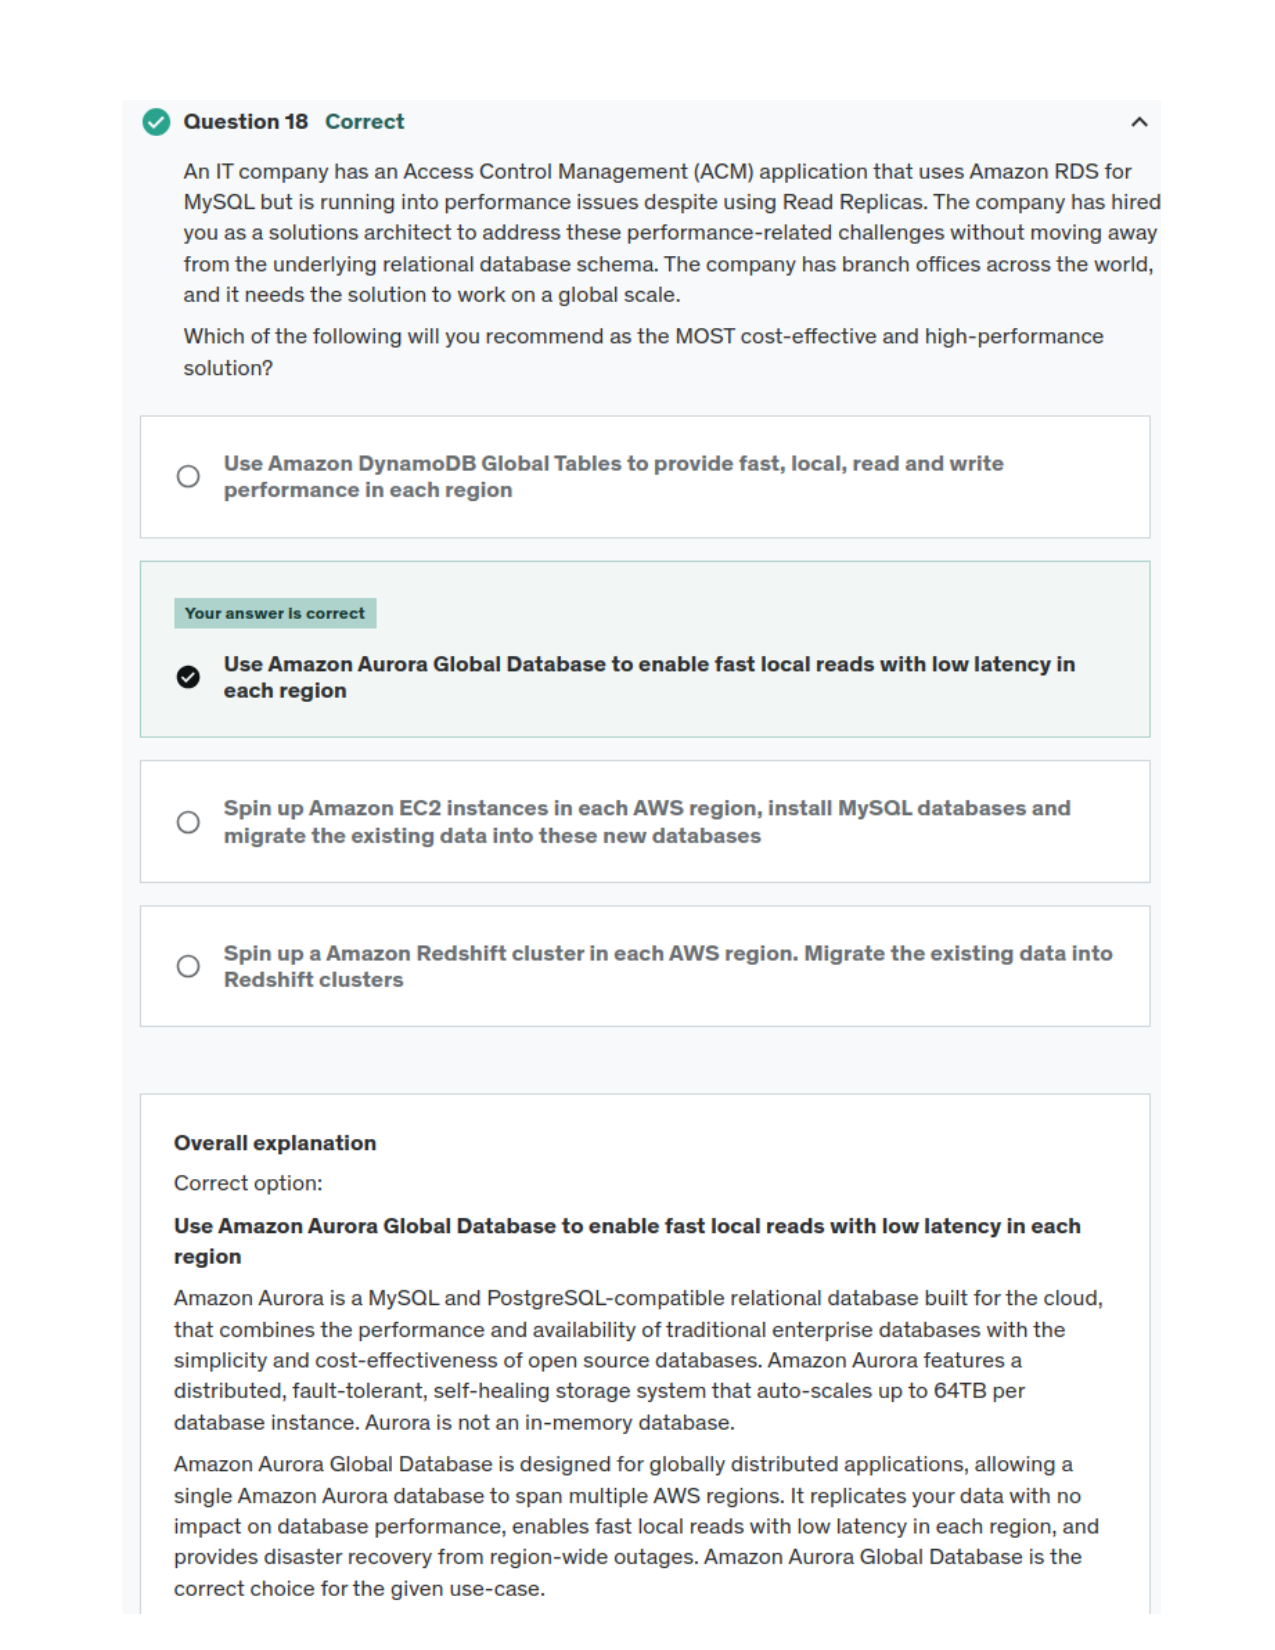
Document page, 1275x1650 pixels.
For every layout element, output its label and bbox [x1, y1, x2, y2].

picture [122, 100, 1162, 1614]
